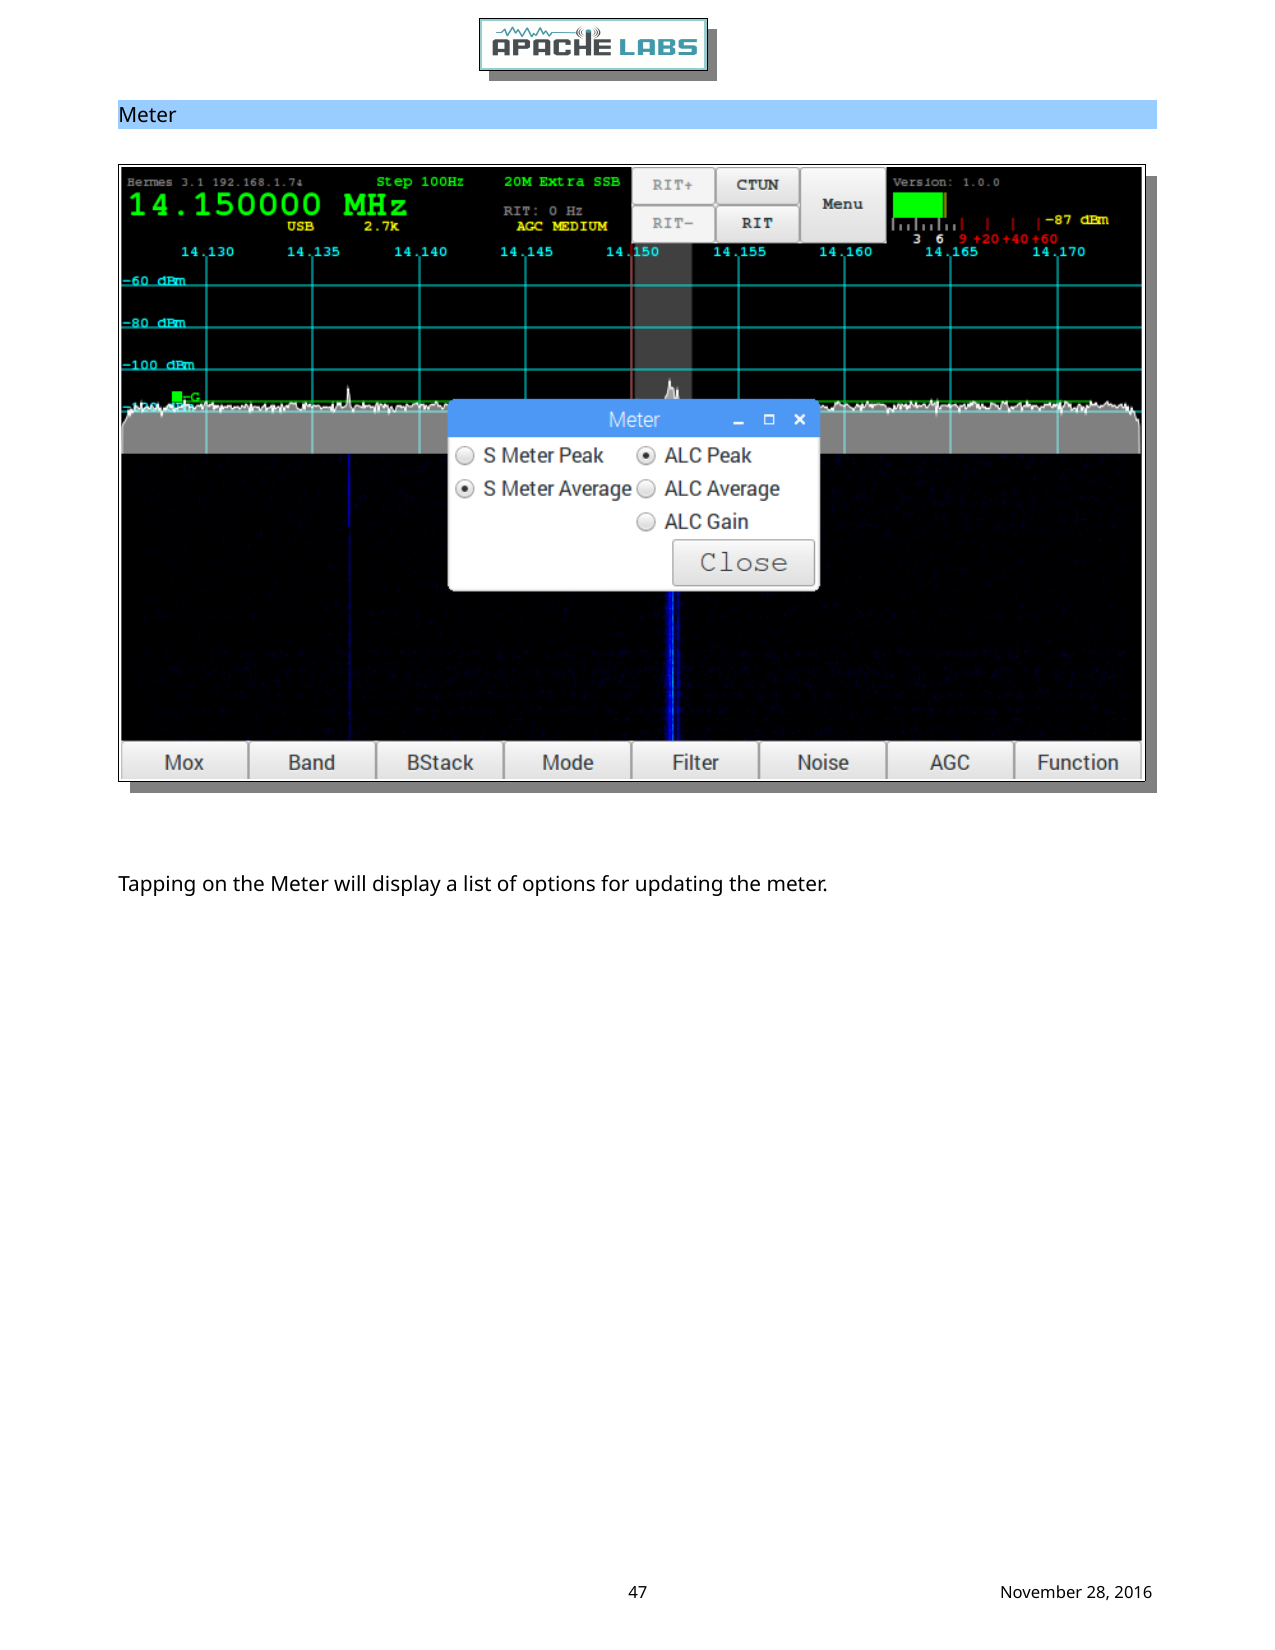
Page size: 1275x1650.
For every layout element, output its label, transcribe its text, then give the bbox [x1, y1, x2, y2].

text Tapping on the Meter will display a list of options for updating the meter. [118, 869, 1157, 898]
picture [482, 21, 704, 68]
subtitle Meter [118, 100, 1157, 129]
picture [121, 167, 1142, 779]
